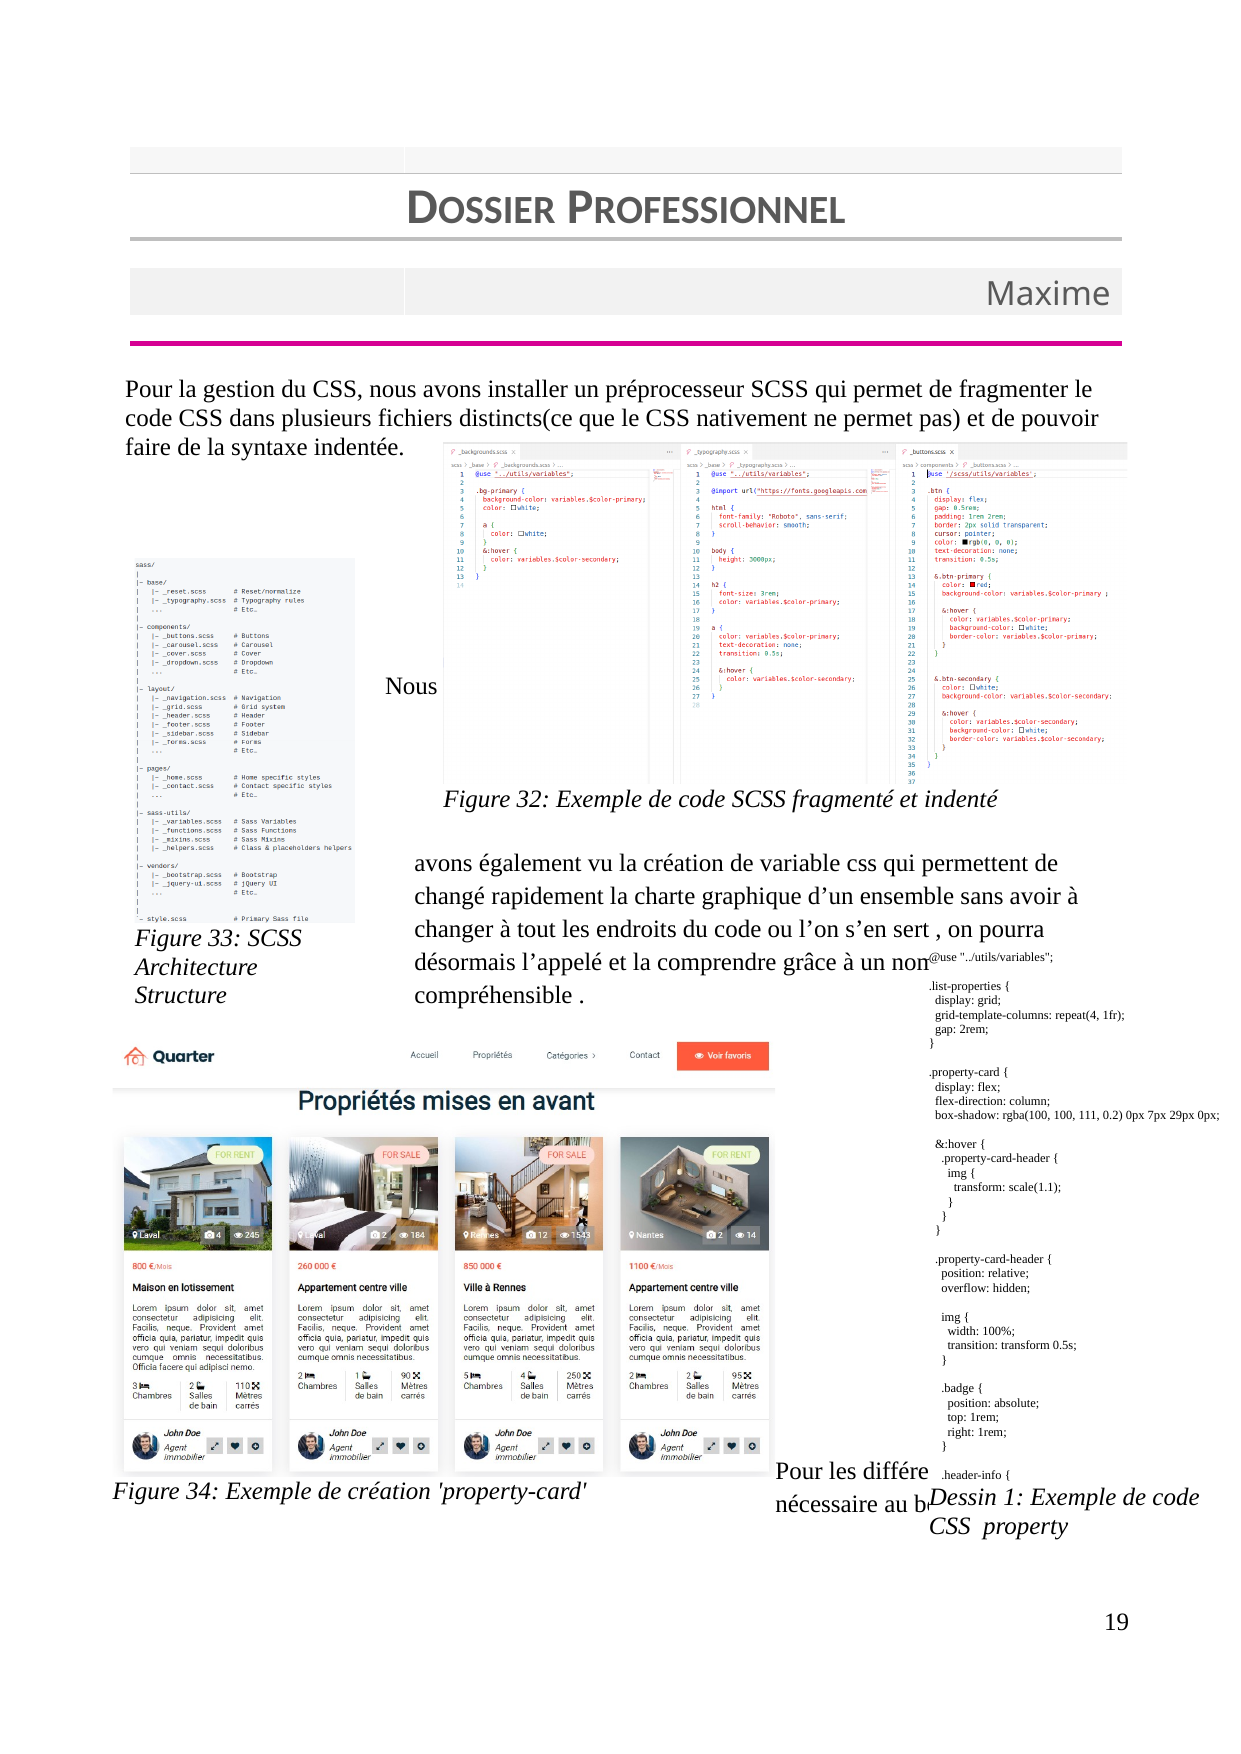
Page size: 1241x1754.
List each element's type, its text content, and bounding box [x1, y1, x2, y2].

picture [112, 1041, 776, 1477]
text Pour les différentes installations nécessaire au bon fonctionnement et à l’affichage du site, nous avons utilisé le gestionnaire de paquet npm qui permet l’installation à base de ligne de commande dans le dossier de du projet toute les dépendances nécessaires. [125, 1456, 929, 1518]
text Nous avons également vu la création de variable css qui permettent de changé rapidement la charte graphique d’un ensemble sans avoir à changer à tout les endroits du code ou l’on s’en sert , on pourra désormais l’appelé et la comprendre grâce à un nom de variable compréhensible . [355, 671, 1240, 1009]
picture [443, 442, 1128, 784]
text Figure 33: SCSS Architecture Structure [134, 923, 355, 1009]
text Figure 34: Exemple de création 'property-card' [112, 1477, 775, 1505]
text Figure 32: Exemple de code SCSS fragmenté et indenté [443, 784, 1127, 813]
picture [134, 558, 355, 923]
text Pour la gestion du CSS, nous avons installer un préprocesseur SCSS qui permet de fragmenter le code CSS dans plusieurs fichiers distincts(ce que le CSS nativement ne permet pas) et de pouvoir faire de la syntaxe indentée. [125, 374, 1123, 461]
text Dessin 1: Exemple de code CSS property [929, 962, 1240, 1539]
